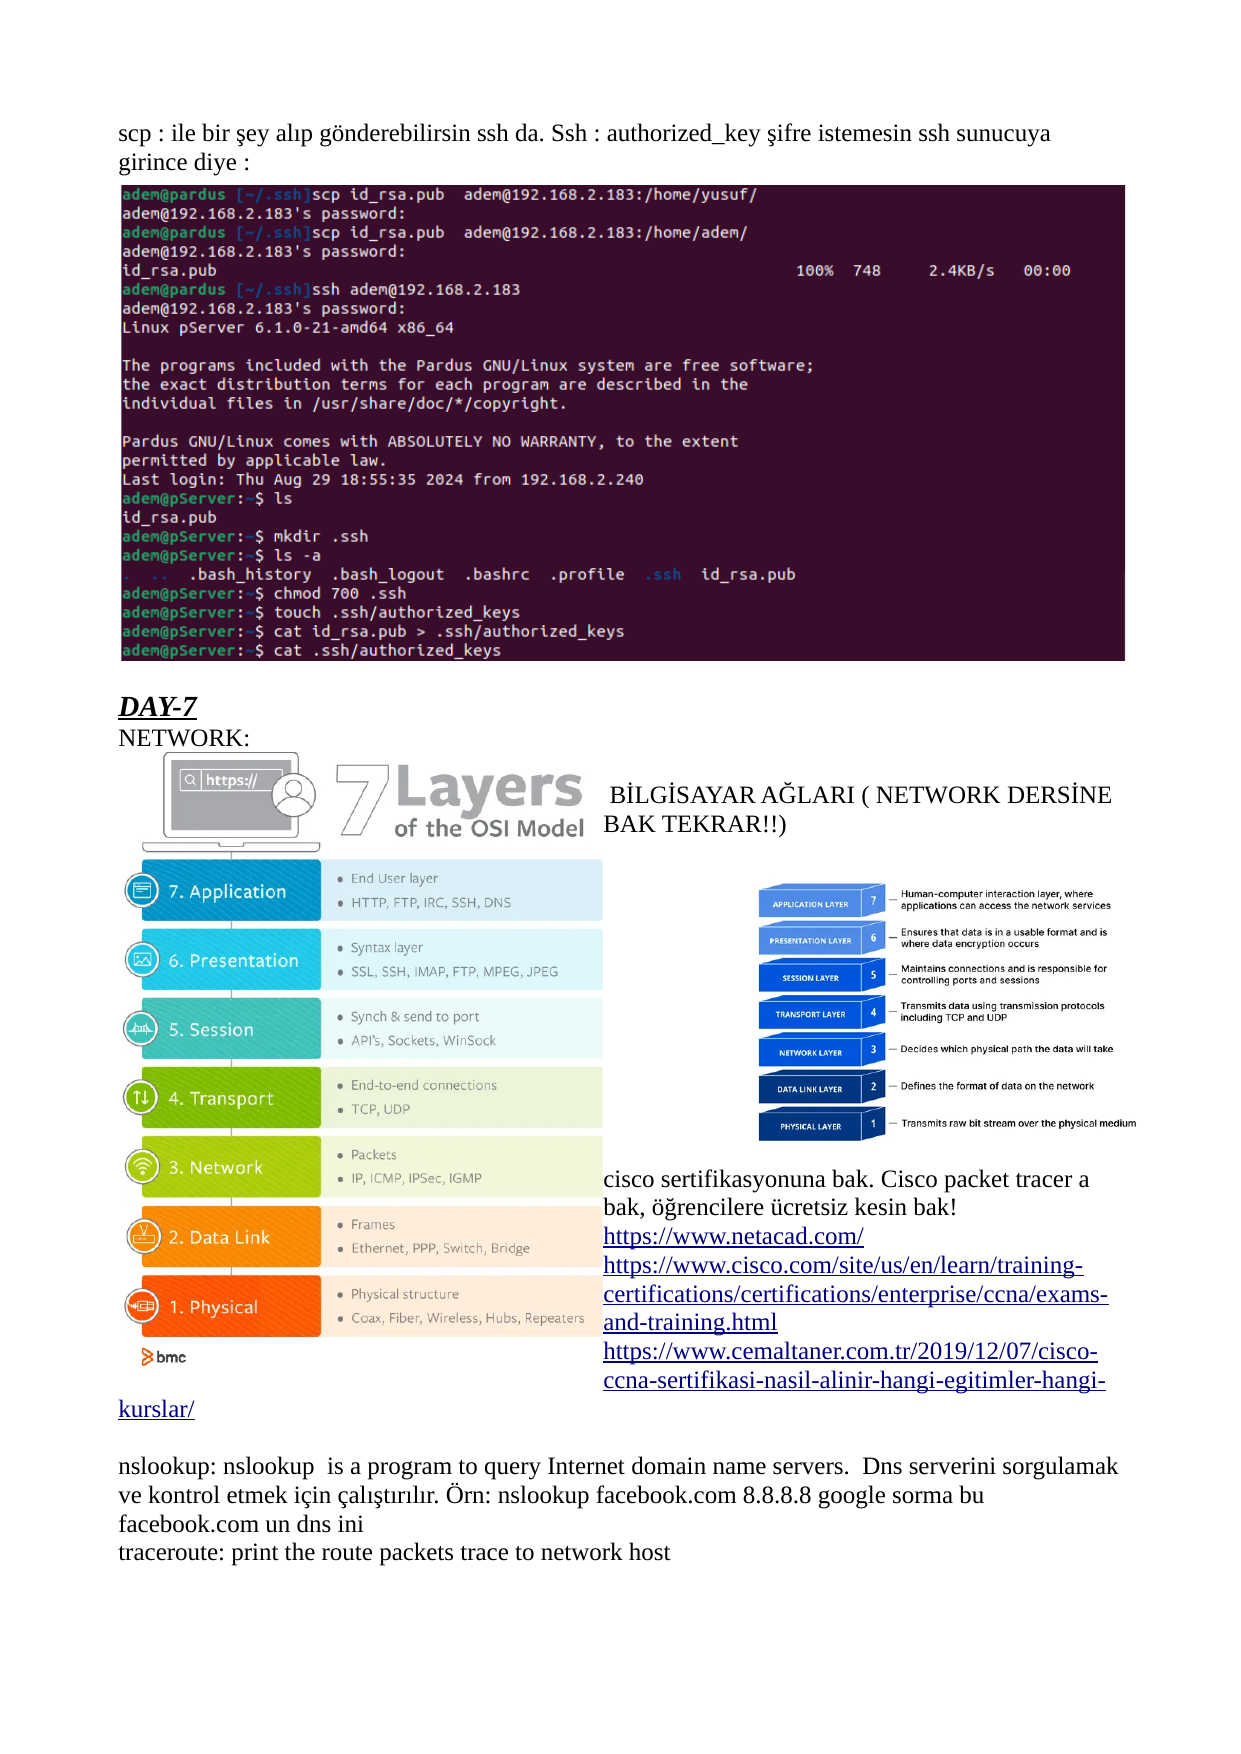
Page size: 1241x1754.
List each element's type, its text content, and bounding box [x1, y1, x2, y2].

text scp : ile bir şey alıp gönderebilirsin ssh da. Ssh : authorized_key şifre istemesin ssh sunucuya girince diye : [118, 118, 1122, 176]
text traceroute: print the route packets trace to network host [118, 1537, 1122, 1566]
text nslookup: nslookup is a program to query Internet domain name servers. Dns serverini sorgulamak ve kontrol etmek için çalıştırılır. Örn: nslookup facebook.com 8.8.8.8 google sorma bu facebook.com un dns ini [118, 1451, 1122, 1537]
text https://www.netacad.com/ [603, 1221, 1122, 1250]
text https://www.cemaltaner.com.tr/2019/12/07/cisco-ccna-sertifikasi-nasil-alinir-hangi-egitimler-hangi-kurslar/ [118, 1336, 1122, 1422]
text BİLGİSAYAR AĞLARI ( NETWORK DERSİNE BAK TEKRAR!!) [603, 780, 1122, 838]
text cisco sertifikasyonuna bak. Cisco packet tracer a bak, öğrencilere ücretsiz kesin bak! [603, 1164, 1122, 1221]
text [603, 838, 1122, 845]
picture [122, 752, 1240, 1366]
text DAY-7 [118, 689, 1122, 723]
text NETWORK: [118, 723, 1122, 751]
text https://www.cisco.com/site/us/en/learn/training-certifications/certifications/enterprise/ccna/exams-and-training.html [603, 1250, 1122, 1336]
picture [121, 185, 1126, 661]
